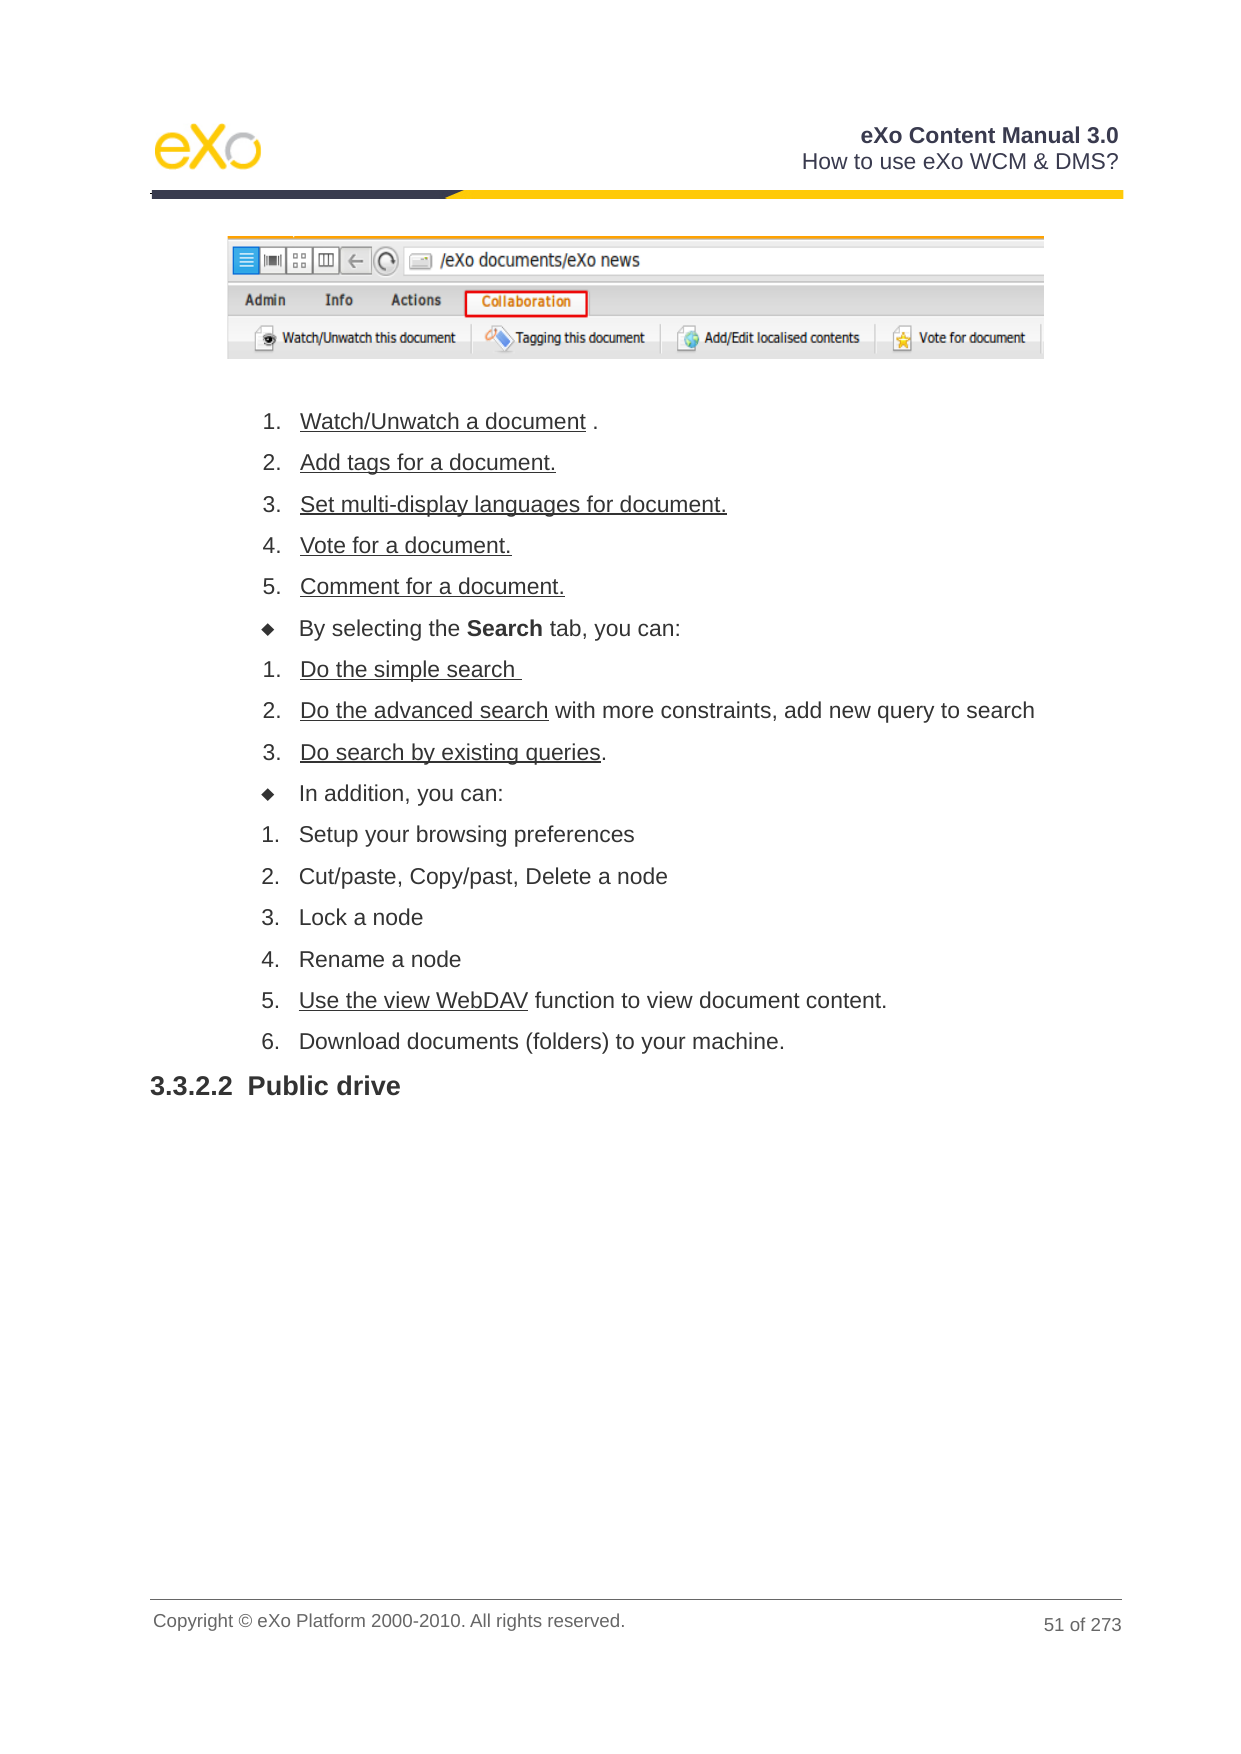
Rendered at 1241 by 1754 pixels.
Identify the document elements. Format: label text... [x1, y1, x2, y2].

picture [227, 236, 1044, 359]
list Setup your browsing preferences [261, 821, 1122, 848]
list Do search by existing queries. [262, 739, 1122, 765]
list Download documents (folders) to your machine. [261, 1028, 1122, 1054]
list Cut/paste, Copy/past, Delete a node [261, 863, 1122, 889]
list Vote for a document. [262, 532, 1122, 558]
list By selecting the Search tab, you can: [261, 615, 1122, 641]
picture [151, 190, 1124, 199]
list Set multi-display languages for document. [262, 491, 1122, 517]
list Use the view WebDAV function to view document content. [261, 987, 1122, 1013]
list In addition, you can: [261, 780, 1122, 806]
picture [155, 123, 262, 170]
list Do the simple search [262, 656, 1122, 682]
list Do the advanced search with more constraints, add new query to search [262, 697, 1122, 724]
list Comment for a document. [262, 573, 1122, 600]
list Add tags for a document. [262, 449, 1122, 476]
list Lock a node [261, 904, 1122, 931]
subtitle Public drive [150, 1069, 1122, 1101]
list Rename a node [261, 946, 1122, 972]
list Watch/Unwatch a document . [262, 408, 1122, 434]
